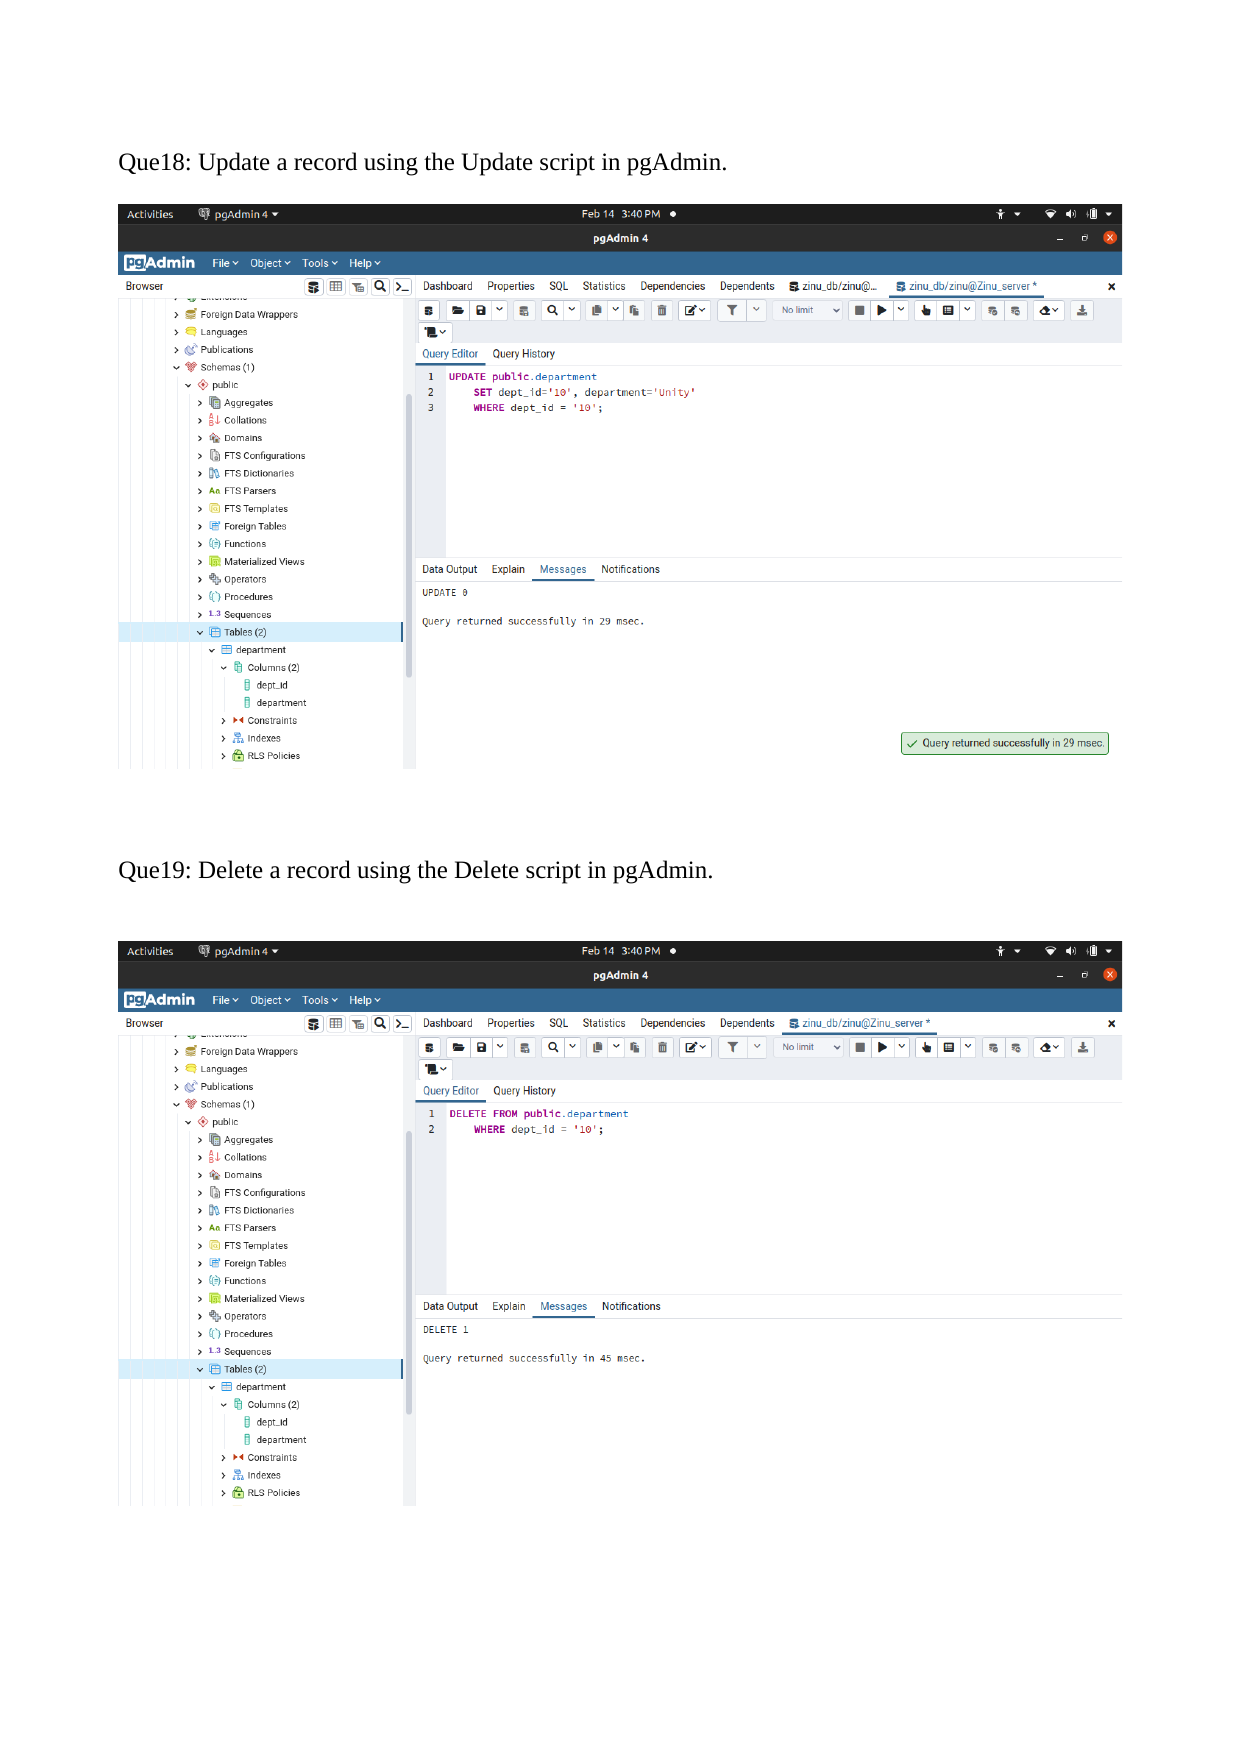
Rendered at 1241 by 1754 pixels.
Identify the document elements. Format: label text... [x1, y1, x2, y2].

picture [118, 941, 1123, 1506]
picture [118, 204, 1123, 769]
text Que19: Delete a record using the Delete script in pgAdmin. [118, 855, 1122, 884]
text Que18: Update a record using the Update script in pgAdmin. [118, 147, 1122, 176]
